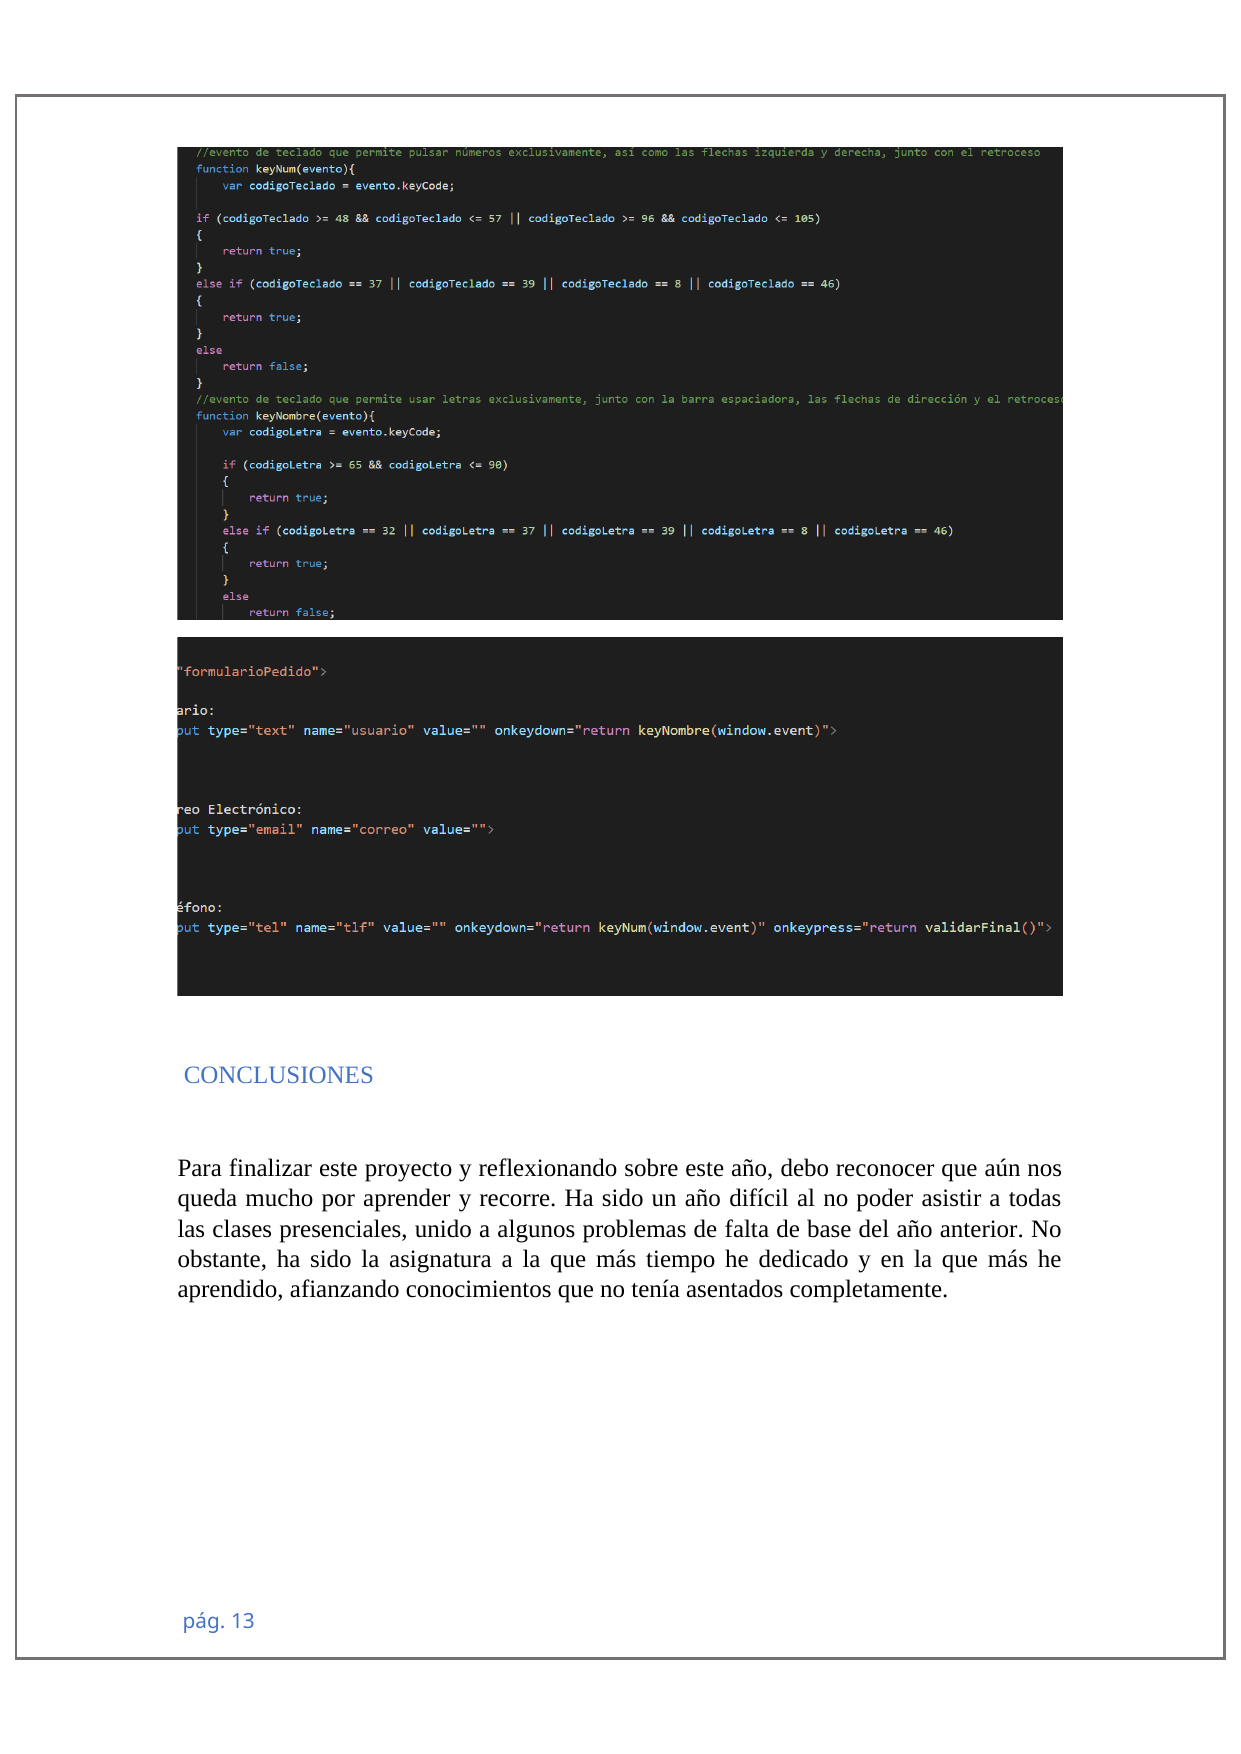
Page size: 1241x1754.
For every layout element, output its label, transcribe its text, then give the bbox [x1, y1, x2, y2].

text CONCLUSIONES [177, 1060, 1063, 1089]
text Para finalizar este proyecto y reflexionando sobre este año, debo reconocer que aún nos queda mucho por aprender y recorre. Ha sido un año difícil al no poder asistir a todas las clases presenciales, unido a algunos problemas de falta de base del año anterior. No obstante, ha sido la asignatura a la que más tiempo he dedicado y en la que más he aprendido, afianzando conocimientos que no tenía asentados completamente. [177, 1153, 1063, 1303]
